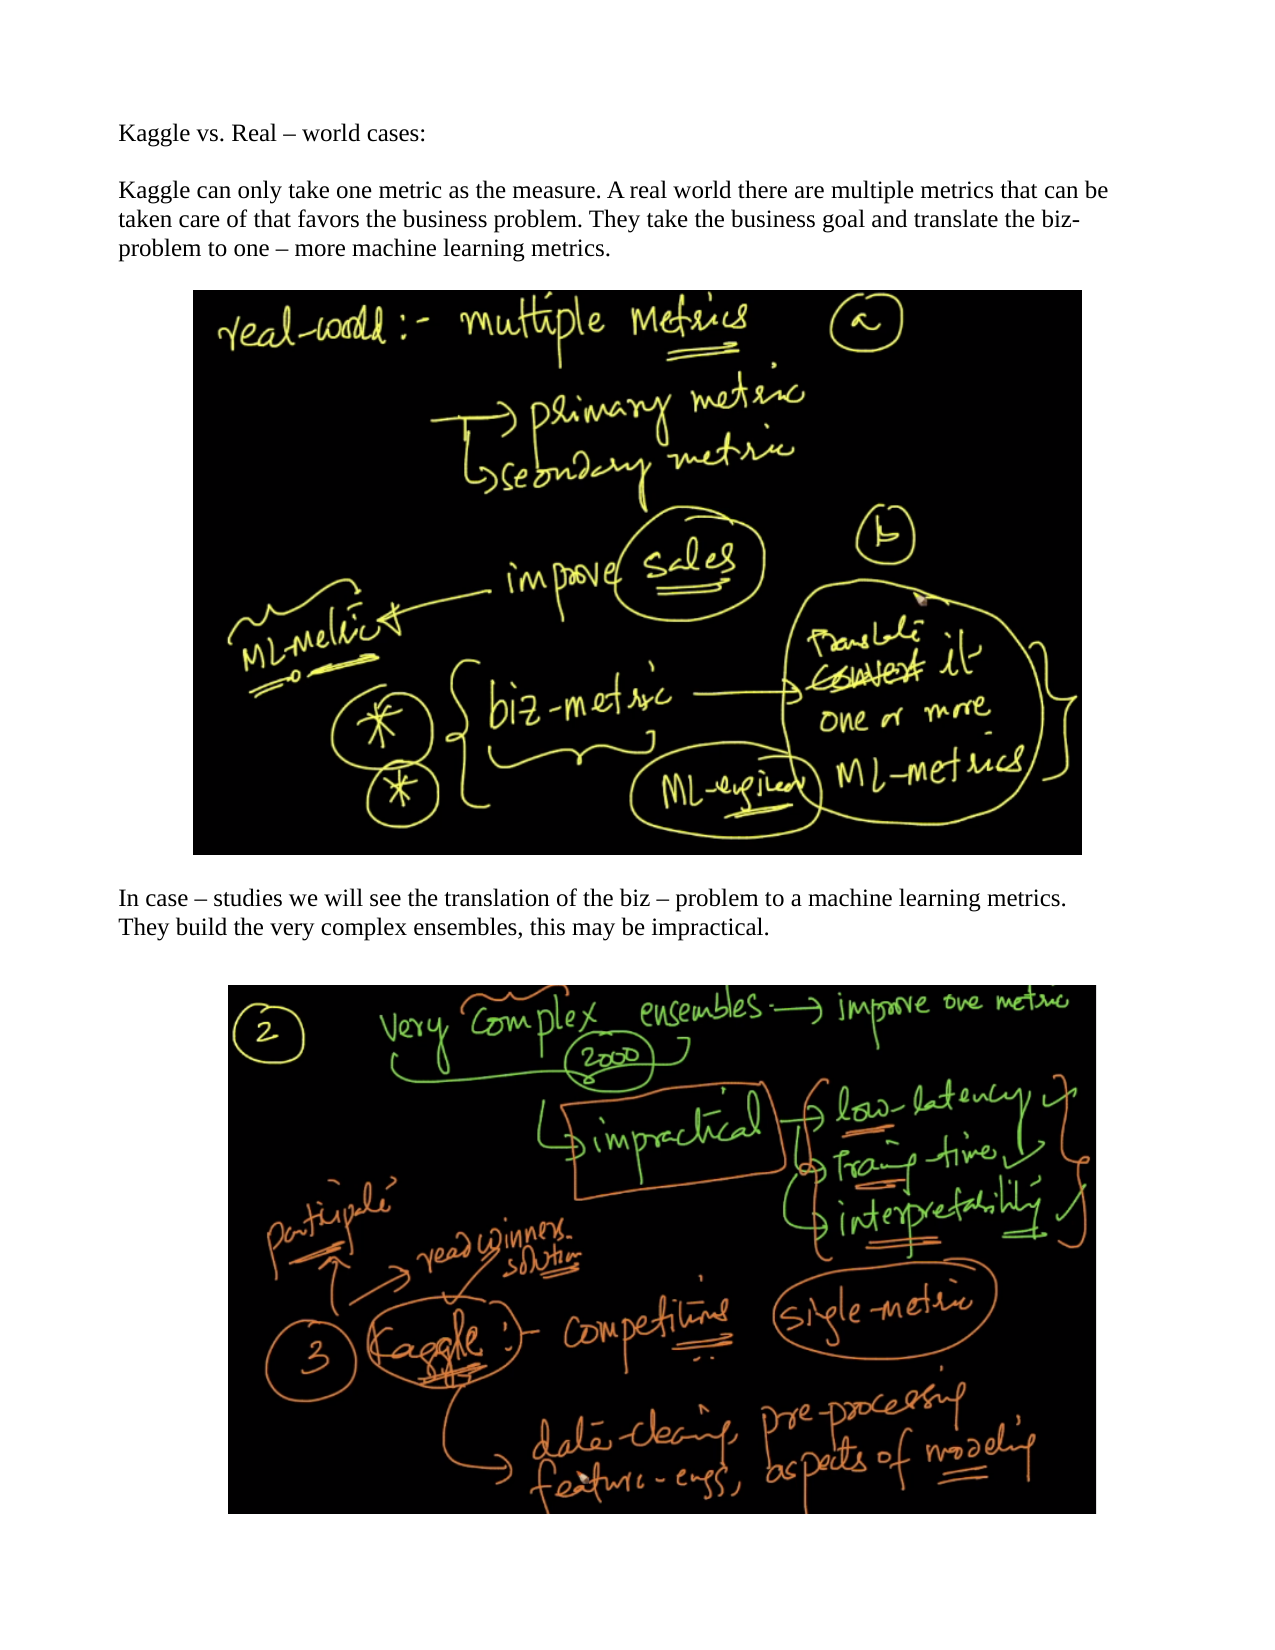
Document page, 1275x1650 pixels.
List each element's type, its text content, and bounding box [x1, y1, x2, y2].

text In case – studies we will see the translation of the biz – problem to a machine learning metrics. [118, 883, 1157, 912]
picture [228, 985, 1097, 1514]
text They build the very complex ensembles, this may be impractical. [118, 912, 1157, 941]
text Kaggle vs. Real – world cases: [118, 118, 1157, 147]
picture [193, 290, 1082, 855]
text Kaggle can only take one metric as the measure. A real world there are multiple metrics that can be taken care of that favors the business problem. They take the business goal and translate the biz-problem to one – more machine learning metrics. [118, 176, 1157, 262]
